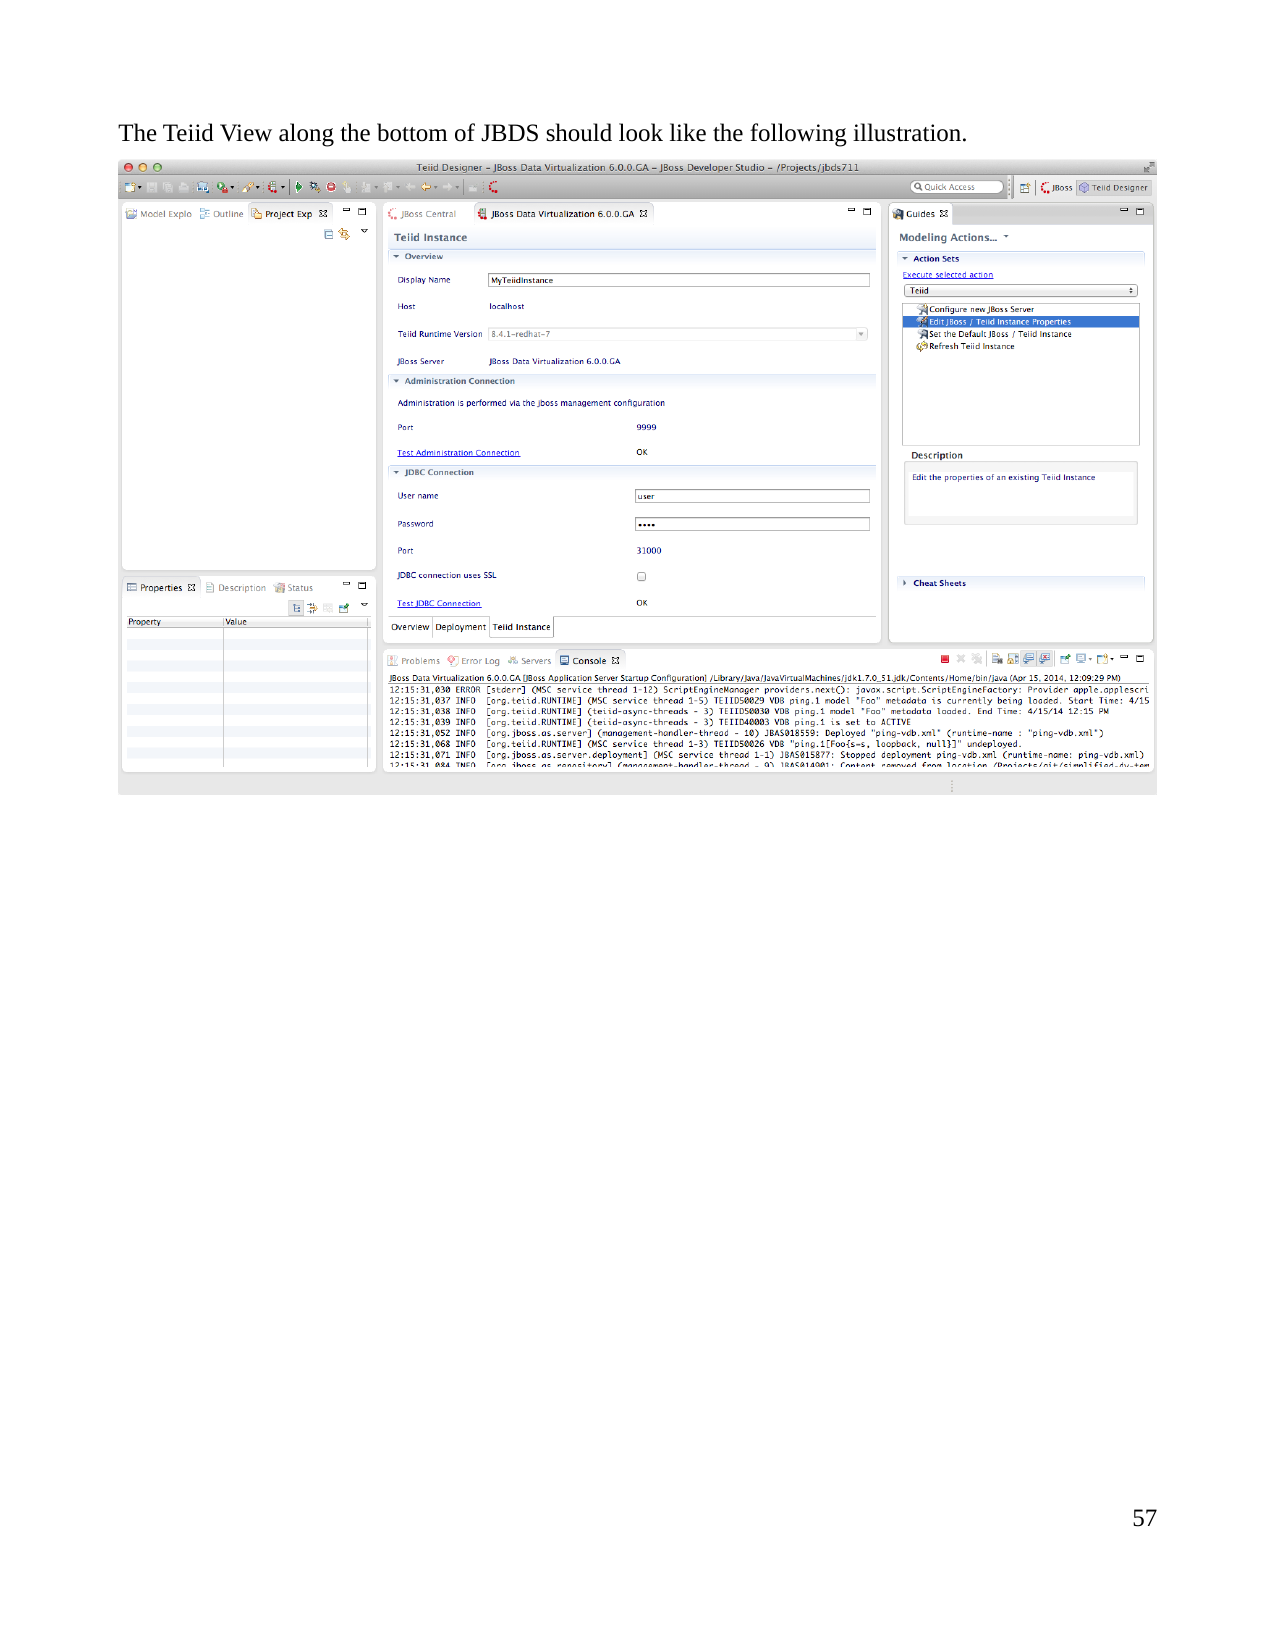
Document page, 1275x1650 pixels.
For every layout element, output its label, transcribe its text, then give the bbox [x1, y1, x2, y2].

picture [118, 159, 1157, 795]
text The Teiid View along the bottom of JBDS should look like the following illustration. [118, 118, 1157, 147]
